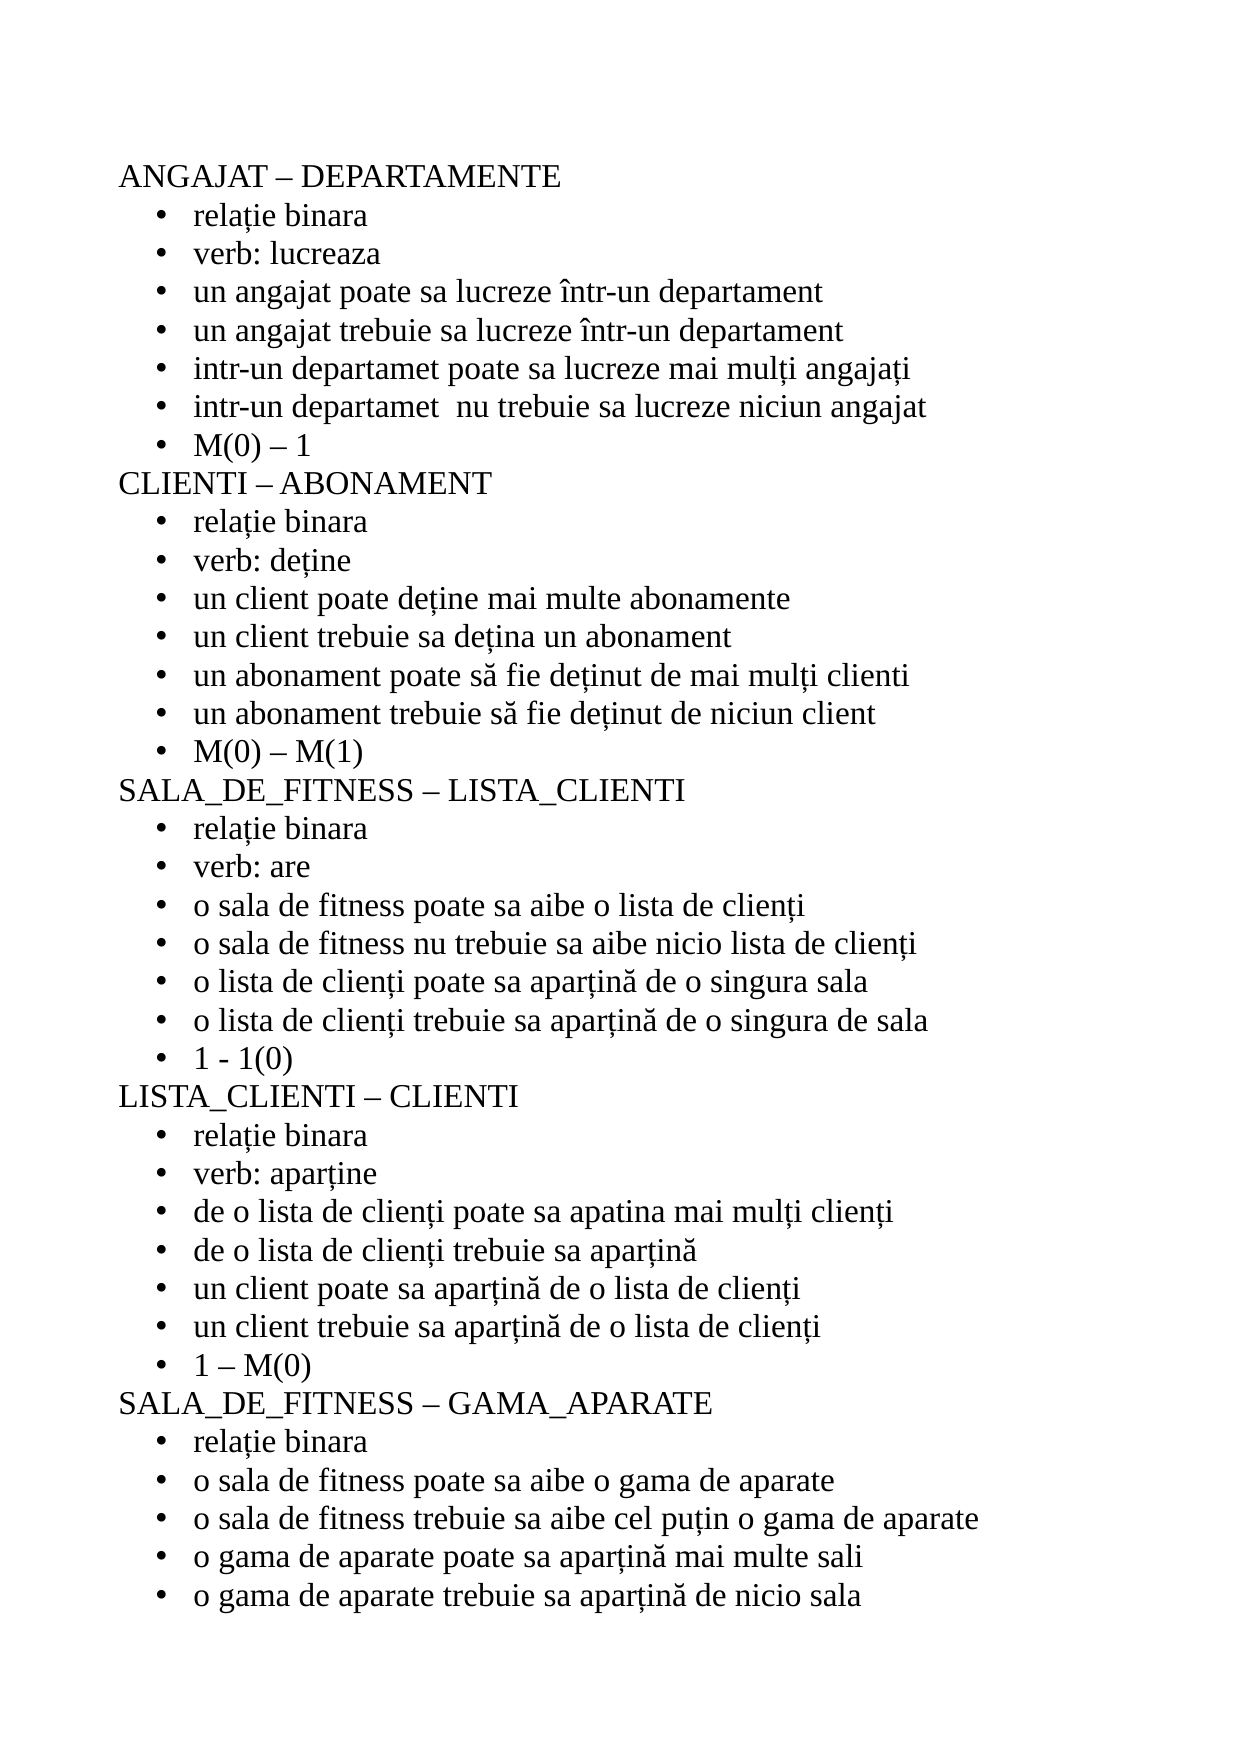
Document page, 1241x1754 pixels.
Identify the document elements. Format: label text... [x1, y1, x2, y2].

text ANGAJAT – DEPARTAMENTE [118, 156, 1122, 195]
list verb: deține [156, 540, 1122, 578]
list 1 – M(0) [156, 1345, 1122, 1383]
list o lista de clienți trebuie sa aparțină de o singura de sala [156, 1000, 1122, 1038]
list o sala de fitness poate sa aibe o gama de aparate [156, 1460, 1122, 1498]
list de o lista de clienți poate sa apatina mai mulți clienți [156, 1191, 1122, 1230]
list o sala de fitness nu trebuie sa aibe nicio lista de clienți [156, 923, 1122, 961]
list o gama de aparate poate sa aparțină mai multe sali [156, 1536, 1122, 1575]
list verb: aparține [156, 1153, 1122, 1191]
text CLIENTI – ABONAMENT [118, 463, 1122, 501]
list un angajat poate sa lucreze într-un departament [156, 271, 1122, 310]
list verb: lucreaza [156, 233, 1122, 271]
text LISTA_CLIENTI – CLIENTI [118, 1076, 1122, 1115]
list un abonament poate să fie deținut de mai mulți clienti [156, 655, 1122, 693]
list M(0) – M(1) [156, 731, 1122, 770]
text SALA_DE_FITNESS – LISTA_CLIENTI [118, 770, 1122, 808]
text SALA_DE_FITNESS – GAMA_APARATE [118, 1383, 1122, 1421]
list intr-un departamet nu trebuie sa lucreze niciun angajat [156, 386, 1122, 425]
list un client trebuie sa dețina un abonament [156, 616, 1122, 655]
list o gama de aparate trebuie sa aparțină de nicio sala [156, 1575, 1122, 1613]
list un client poate deține mai multe abonamente [156, 578, 1122, 616]
list relație binara [156, 808, 1122, 846]
list M(0) – 1 [156, 425, 1122, 463]
list un angajat trebuie sa lucreze într-un departament [156, 310, 1122, 348]
list o sala de fitness poate sa aibe o lista de clienți [156, 885, 1122, 923]
list verb: are [156, 846, 1122, 885]
list un abonament trebuie să fie deținut de niciun client [156, 693, 1122, 731]
list relație binara [156, 1115, 1122, 1153]
list de o lista de clienți trebuie sa aparțină [156, 1230, 1122, 1268]
list o sala de fitness trebuie sa aibe cel puțin o gama de aparate [156, 1498, 1122, 1536]
list intr-un departamet poate sa lucreze mai mulți angajați [156, 348, 1122, 386]
list un client trebuie sa aparțină de o lista de clienți [156, 1306, 1122, 1345]
list relație binara [156, 195, 1122, 233]
list 1 - 1(0) [156, 1038, 1122, 1076]
list relație binara [156, 501, 1122, 540]
list relație binara [156, 1421, 1122, 1460]
list un client poate sa aparțină de o lista de clienți [156, 1268, 1122, 1306]
list o lista de clienți poate sa aparțină de o singura sala [156, 961, 1122, 1000]
